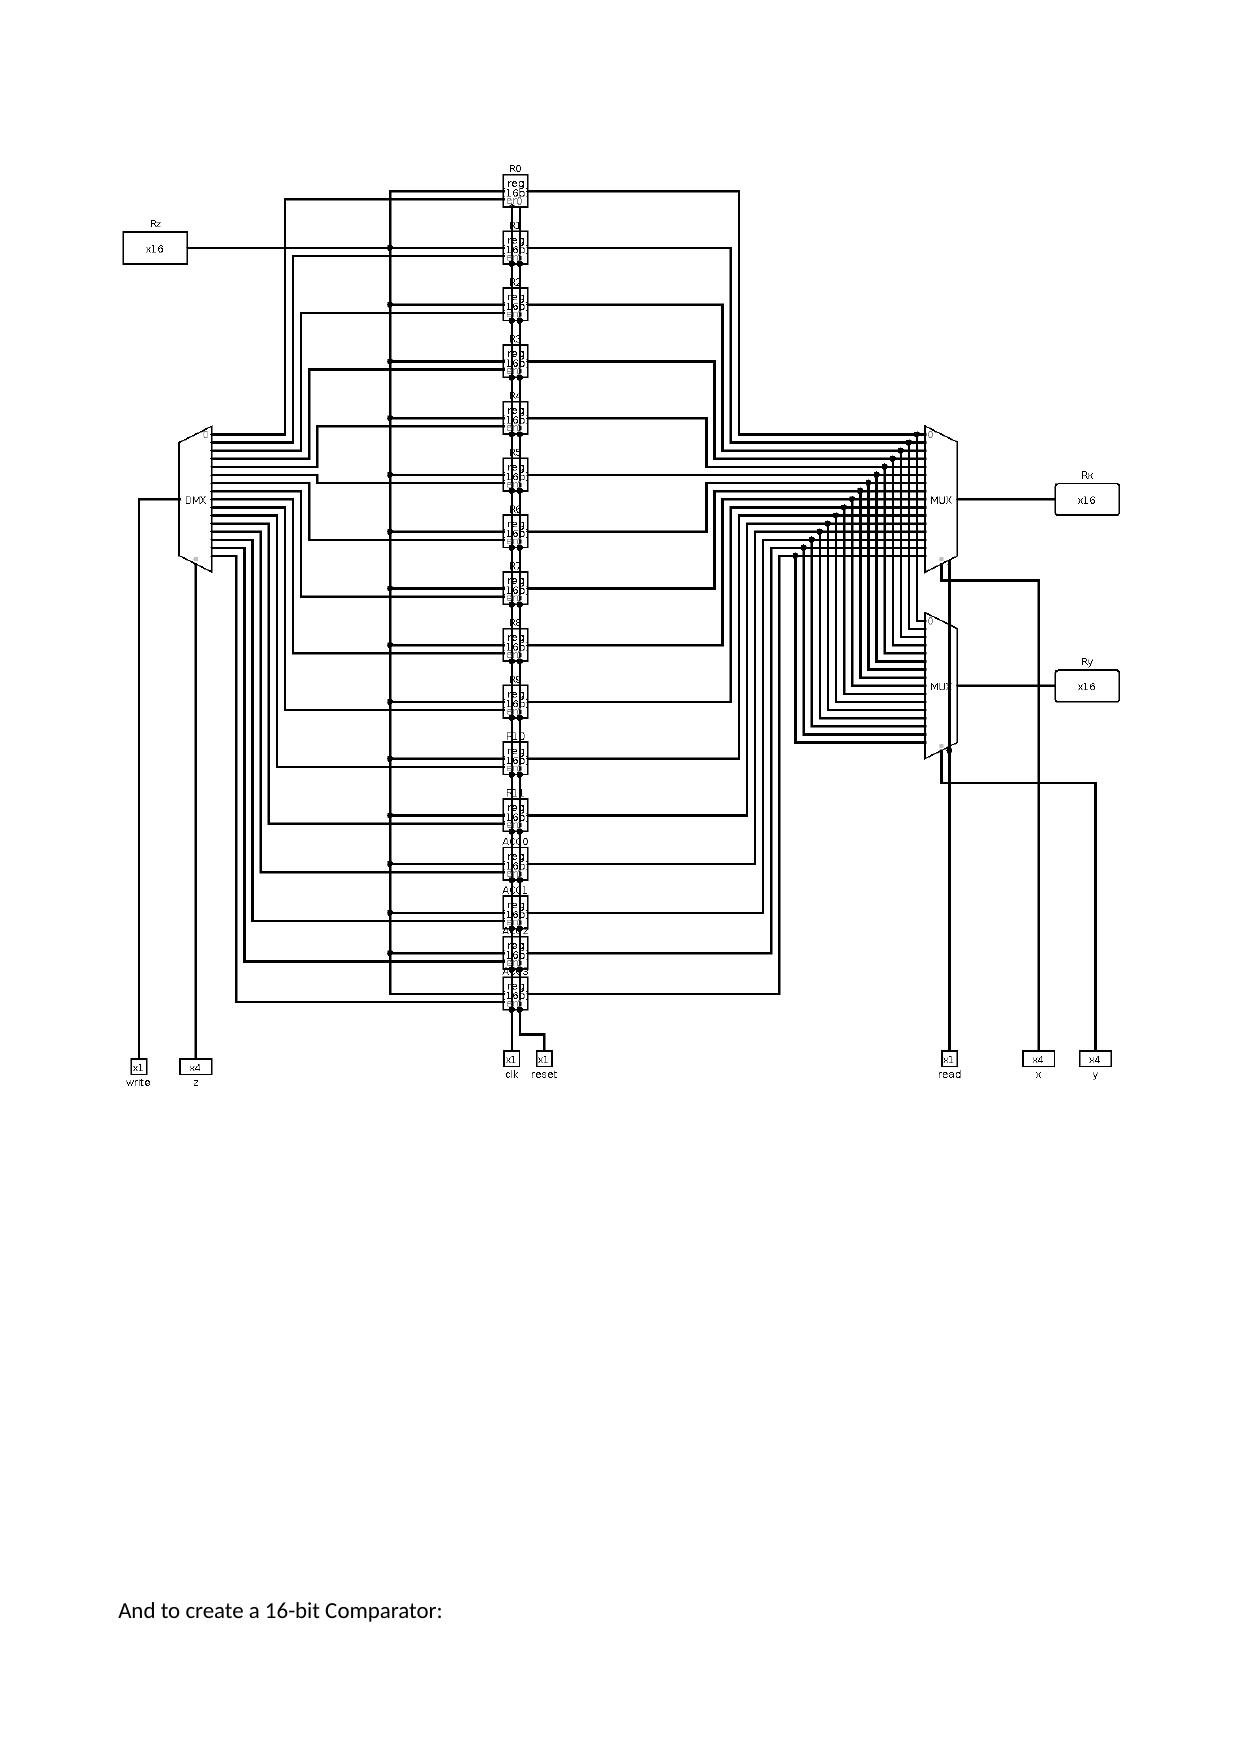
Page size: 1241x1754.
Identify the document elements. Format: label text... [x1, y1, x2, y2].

text And to create a 16-bit Comparator: [118, 1596, 1122, 1624]
picture [118, 158, 1123, 1092]
